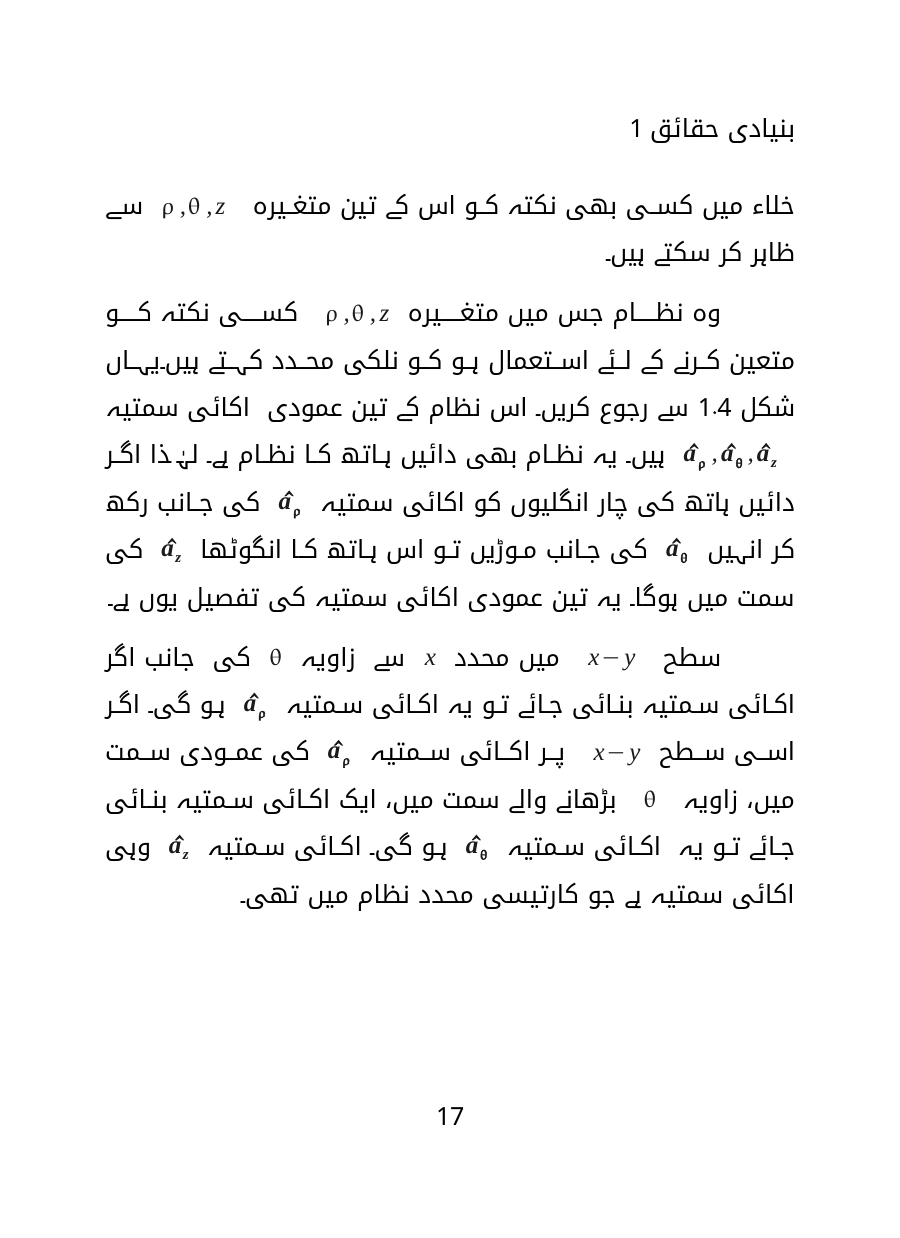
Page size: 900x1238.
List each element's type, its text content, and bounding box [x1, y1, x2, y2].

text وہ نظام جس میں متغیرہ کسی نکتہ کو متعین کرنے کے لئے استعمال ہو کو نلکی محدد کہتے ہیں۔یہاں شکل 1.4 سے رجوع کریں۔ اس نظام کے تین عمودی اکائی سمتیہ ہیں۔ یہ نظام بھی دائیں ہاتھ کا نظام ہے۔ لہٰذا اگر دائیں ہاتھ کی چار انگلیوں کو اکائی سمتیہکی جانب رکھ کر انہیںکی جانب موڑیں تو اس ہاتھ کا انگوٹھاکی سمت میں ہوگا۔ یہ تین عمودی اکائی سمتیہ کی تفصیل یوں ہے۔ [105, 290, 795, 621]
text سطح میں محددسے زاویہکی جانب اگر اکائی سمتیہ بنائی جائے تو یہ اکائی سمتیہہو گی۔ اگر اسی سطح پر اکائی سمتیہکی عمودی سمت میں، زاویہ بڑھانے والے سمت میں، ایک اکائی سمتیہ بنائی جائے تو یہ اکائی سمتیہہو گی۔ اکائی سمتیہوہی اکائی سمتیہ ہے جو کارتیسی محدد نظام میں تھی۔ [105, 634, 795, 918]
text لہٰذا ہم نکتہ کو متغیرہکی جگہ متغیرہکی مدد سے یوں لکھ سکتے ہیں۔ لہٰذا ہم خلاء میں کسی بھی نکتہ کو اس کے تین متغیرہ سے ظاہر کر سکتے ہیں۔ [105, 182, 795, 277]
